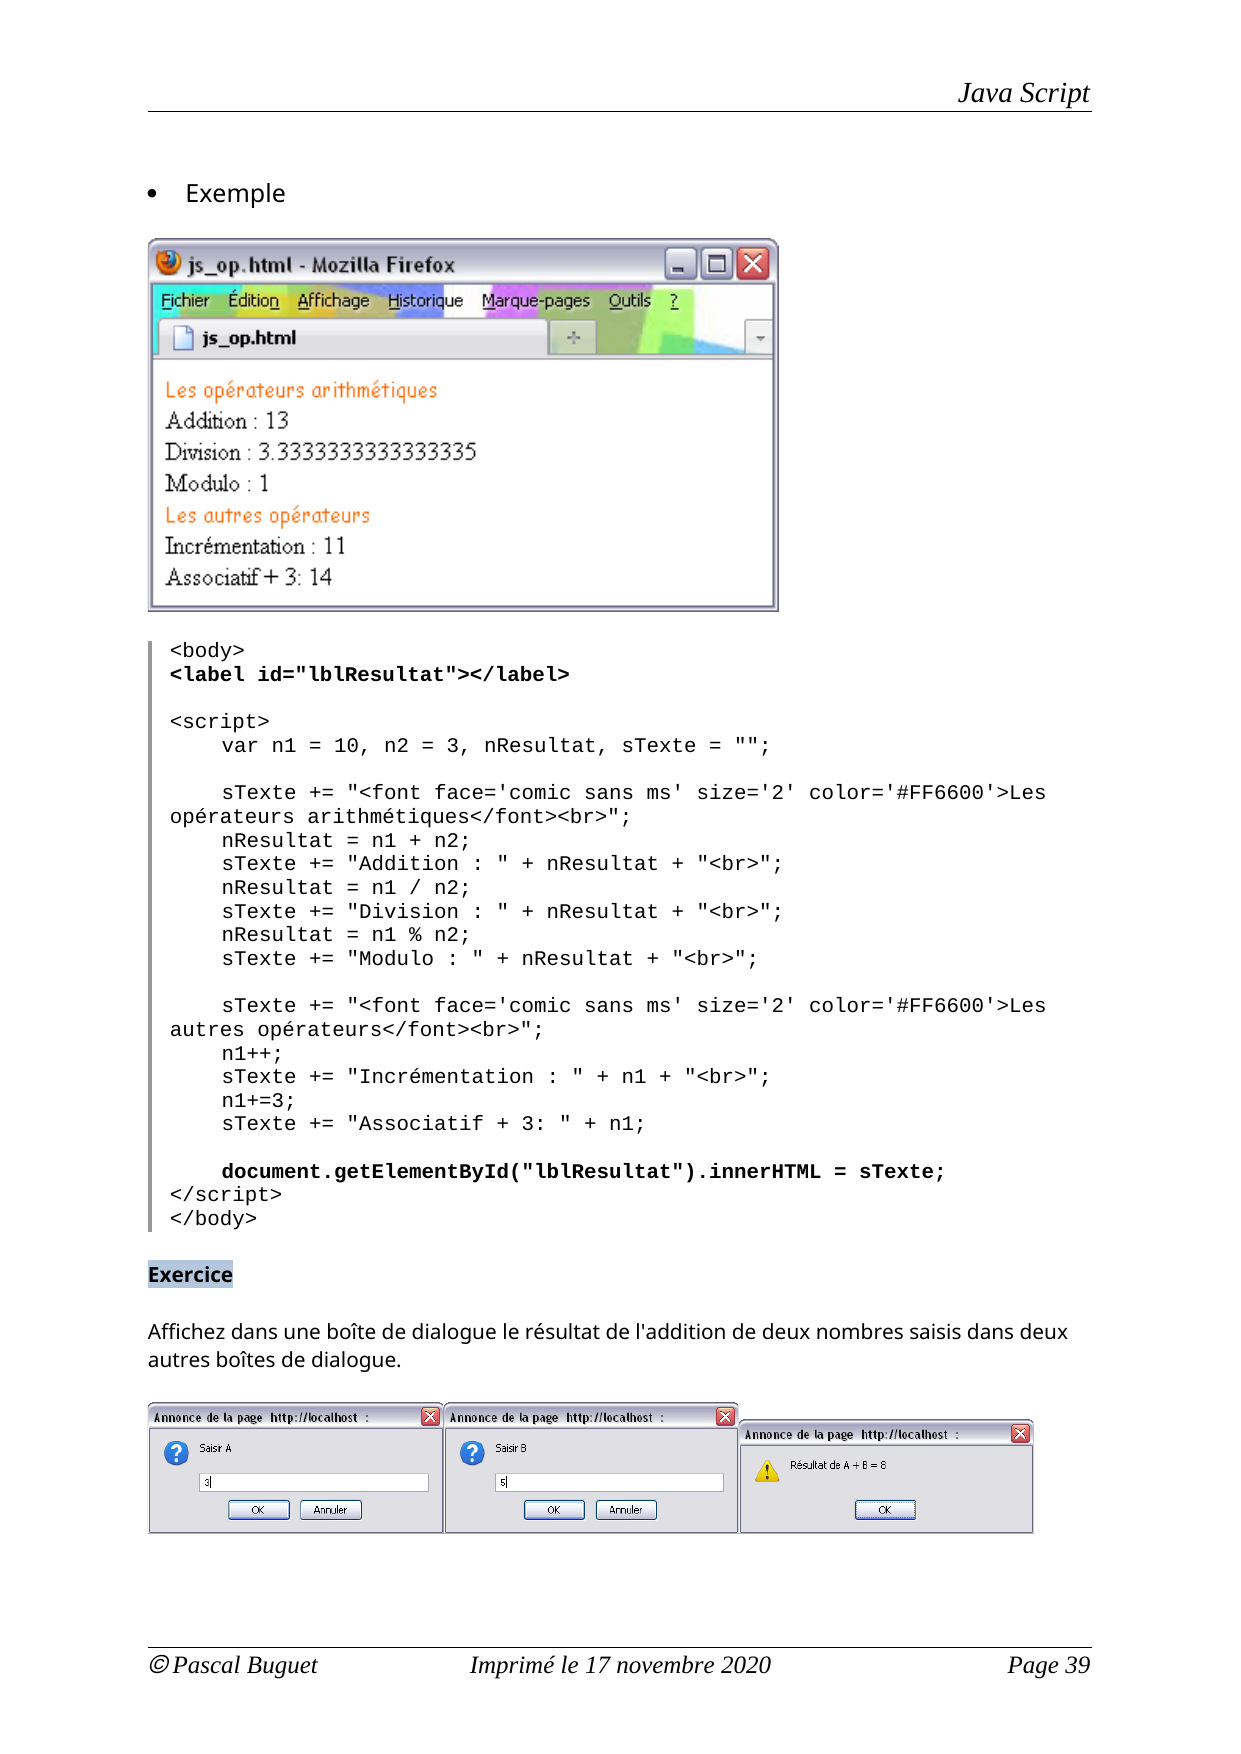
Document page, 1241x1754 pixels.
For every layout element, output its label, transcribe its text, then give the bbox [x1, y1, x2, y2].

list Exemple [148, 176, 1092, 210]
text </body> [152, 1208, 1092, 1232]
text sTexte += "Division : " + nResultat + "<br>"; [152, 901, 1092, 924]
text nResultat = n1 % n2; [152, 924, 1092, 948]
text sTexte += "Modulo : " + nResultat + "<br>"; [152, 948, 1092, 972]
text Exercice [148, 1260, 1092, 1288]
picture [147, 238, 779, 612]
text nResultat = n1 / n2; [152, 877, 1092, 901]
text </script> [152, 1184, 1092, 1208]
text nResultat = n1 + n2; [152, 830, 1092, 853]
text document.getElementById("lblResultat").innerHTML = sTexte; [152, 1161, 1092, 1184]
text n1++; [152, 1042, 1092, 1066]
picture [147, 1402, 1034, 1534]
text var n1 = 10, n2 = 3, nResultat, sTexte = ""; [152, 735, 1092, 759]
text sTexte += "Associatif + 3: " + n1; [152, 1113, 1092, 1137]
text <script> [152, 711, 1092, 735]
text <body> [152, 641, 1092, 664]
text sTexte += "<font face='comic sans ms' size='2' color='#FF6600'>Les opérateurs arithmétiques</font><br>"; [152, 782, 1092, 830]
text sTexte += "Addition : " + nResultat + "<br>"; [152, 853, 1092, 877]
text sTexte += "Incrémentation : " + n1 + "<br>"; [152, 1066, 1092, 1090]
text n1+=3; [152, 1090, 1092, 1113]
text sTexte += "<font face='comic sans ms' size='2' color='#FF6600'>Les autres opérateurs</font><br>"; [152, 995, 1092, 1042]
text <label id="lblResultat"></label> [152, 664, 1092, 688]
text Affichez dans une boîte de dialogue le résultat de l'addition de deux nombres saisis dans deux autres boîtes de dialogue. [148, 1317, 1092, 1374]
